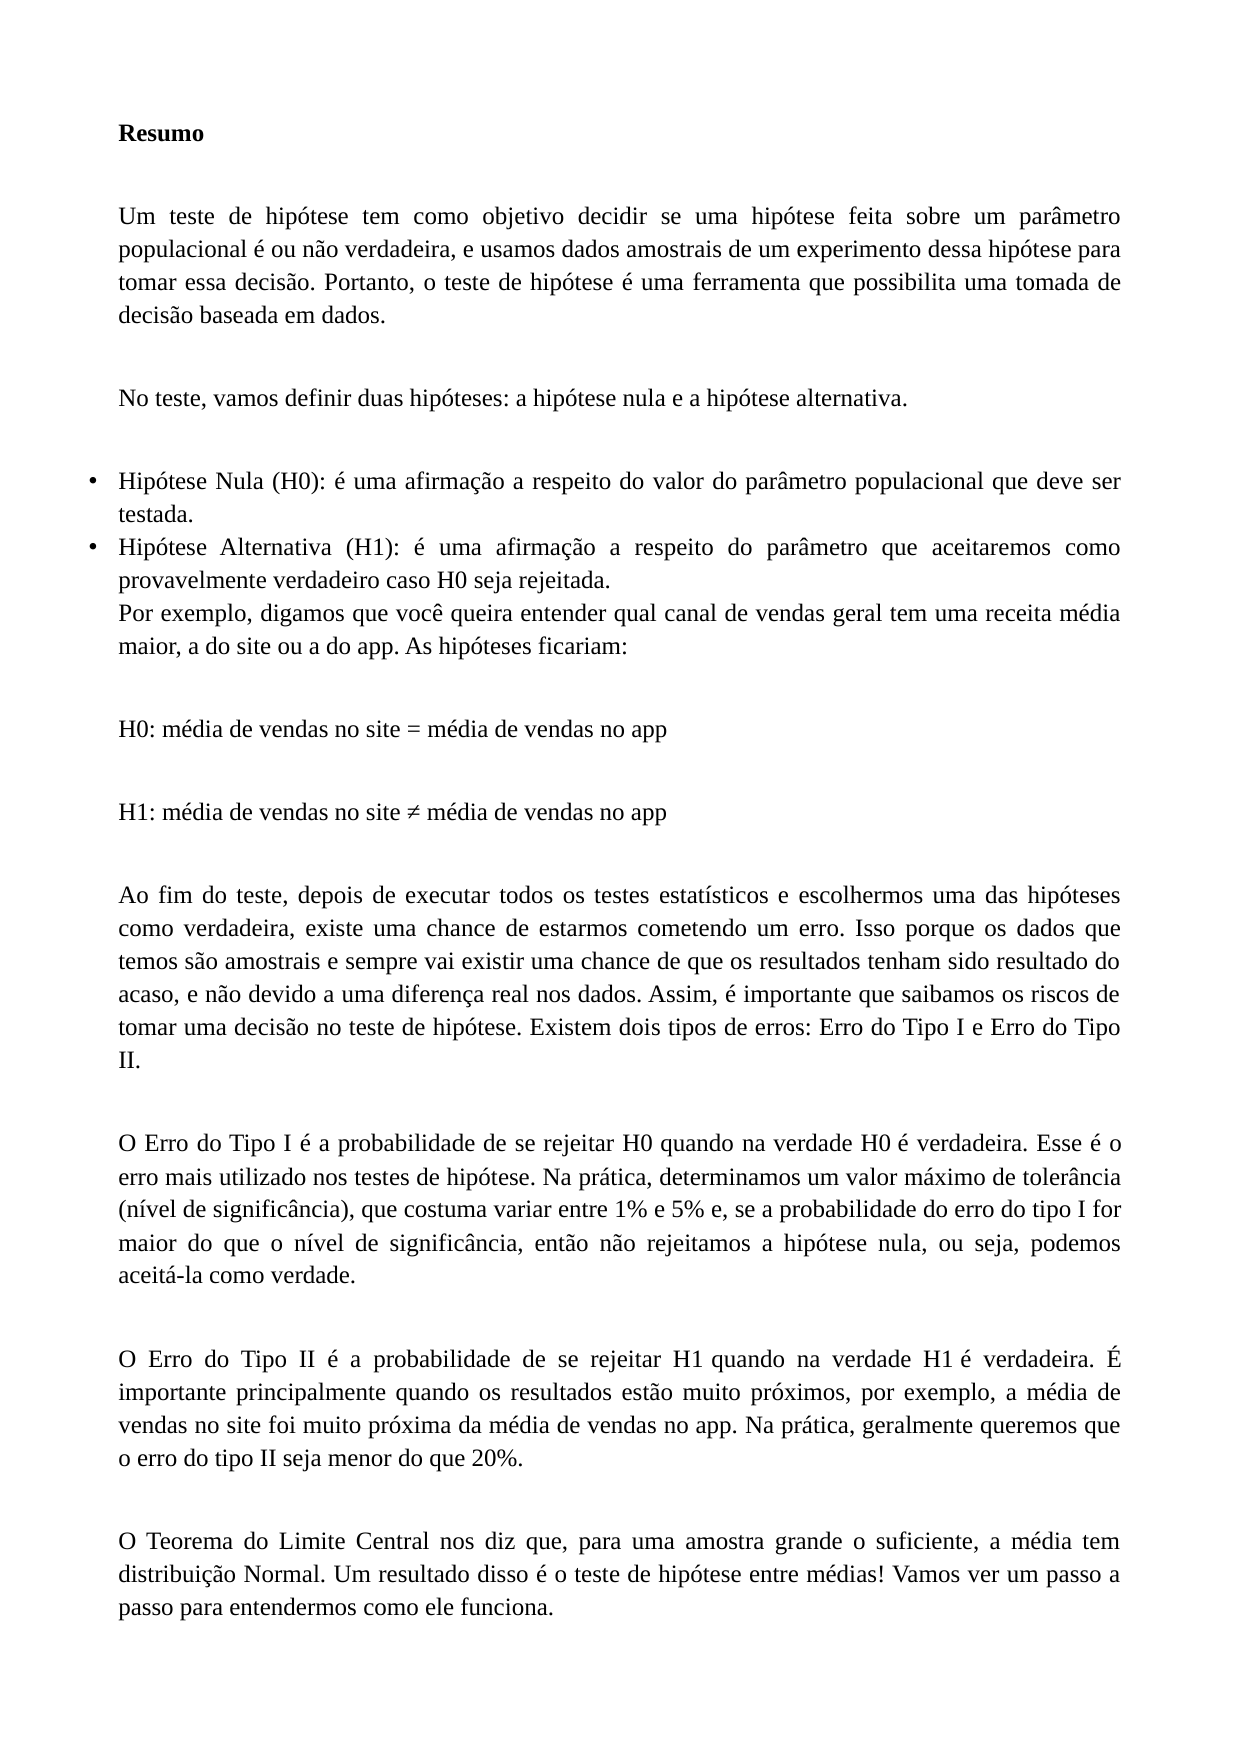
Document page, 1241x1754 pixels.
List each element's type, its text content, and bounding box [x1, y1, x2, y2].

text H0: média de vendas no site = média de vendas no app [118, 714, 1122, 743]
text Por exemplo, digamos que você queira entender qual canal de vendas geral tem uma receita média maior, a do site ou a do app. As hipóteses ficariam: [118, 598, 1122, 660]
text O Erro do Tipo I é a probabilidade de se rejeitar H0 quando na verdade H0 é verdadeira. Esse é o erro mais utilizado nos testes de hipótese. Na prática, determinamos um valor máximo de tolerância (nível de significância), que costuma variar entre 1% e 5% e, se a probabilidade do erro do tipo I for maior do que o nível de significância, então não rejeitamos a hipótese nula, ou seja, podemos aceitá-la como verdade. [118, 1128, 1122, 1289]
text H1: média de vendas no site ≠ média de vendas no app [118, 797, 1122, 826]
text Ao fim do teste, depois de executar todos os testes estatísticos e escolhermos uma das hipóteses como verdadeira, existe uma chance de estarmos cometendo um erro. Isso porque os dados que temos são amostrais e sempre vai existir uma chance de que os resultados tenham sido resultado do acaso, e não devido a uma diferença real nos dados. Assim, é importante que saibamos os riscos de tomar uma decisão no teste de hipótese. Existem dois tipos de erros: Erro do Tipo I e Erro do Tipo II. [118, 880, 1122, 1074]
text O Teorema do Limite Central nos diz que, para uma amostra grande o suficiente, a média tem distribuição Normal. Um resultado disso é o teste de hipótese entre médias! Vamos ver um passo a passo para entendermos como ele funciona. [118, 1526, 1122, 1621]
text O Erro do Tipo II é a probabilidade de se rejeitar H1 quando na verdade H1 é verdadeira. É importante principalmente quando os resultados estão muito próximos, por exemplo, a média de vendas no site foi muito próxima da média de vendas no app. Na prática, geralmente queremos que o erro do tipo II seja menor do que 20%. [118, 1344, 1122, 1471]
text No teste, vamos definir duas hipóteses: a hipótese nula e a hipótese alternativa. [118, 383, 1122, 412]
text Resumo [118, 118, 1122, 147]
list Hipótese Alternativa (H1): é uma afirmação a respeito do parâmetro que aceitaremos como provavelmente verdadeiro caso H0 seja rejeitada. [118, 532, 1122, 594]
list Hipótese Nula (H0): é uma afirmação a respeito do valor do parâmetro populacional que deve ser testada. [118, 466, 1122, 528]
text Um teste de hipótese tem como objetivo decidir se uma hipótese feita sobre um parâmetro populacional é ou não verdadeira, e usamos dados amostrais de um experimento dessa hipótese para tomar essa decisão. Portanto, o teste de hipótese é uma ferramenta que possibilita uma tomada de decisão baseada em dados. [118, 201, 1122, 329]
